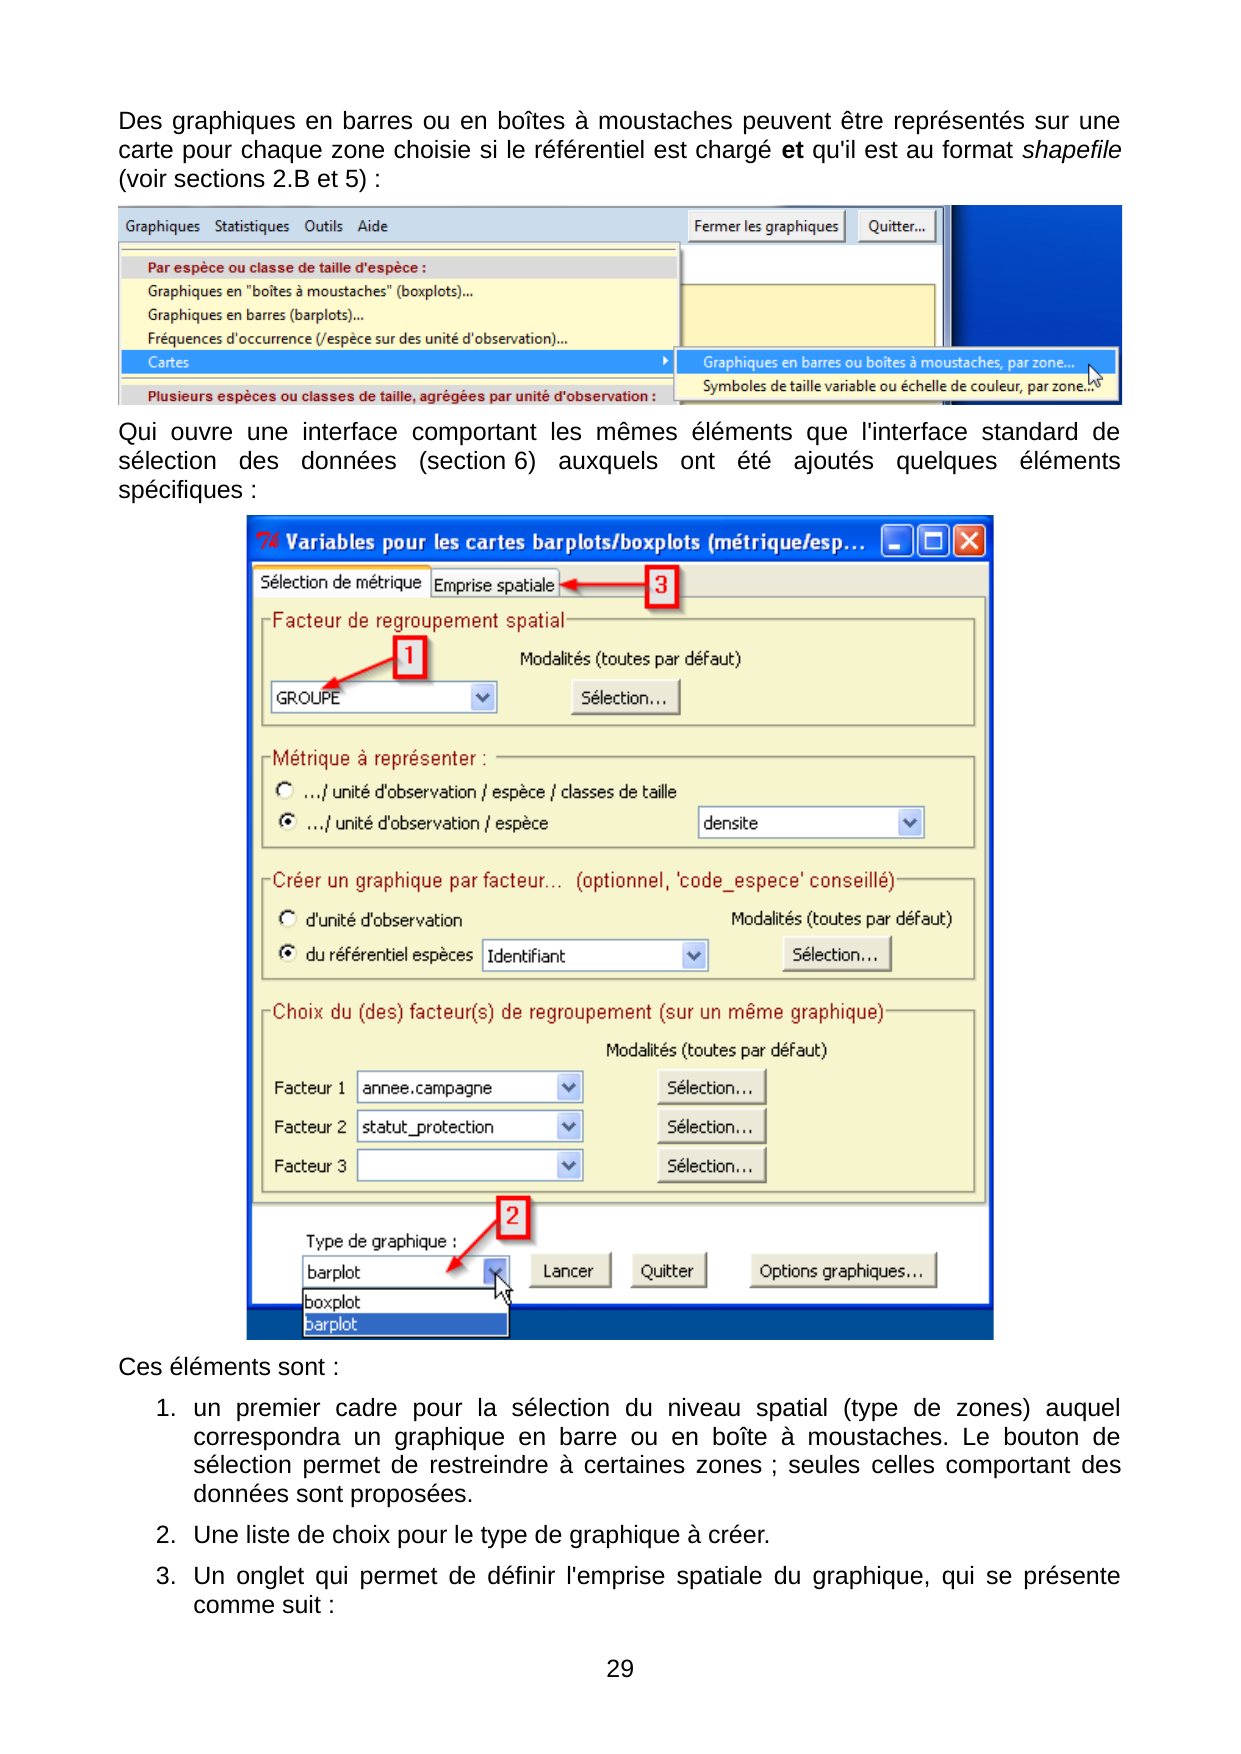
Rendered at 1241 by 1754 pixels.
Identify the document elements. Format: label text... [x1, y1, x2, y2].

text Ces éléments sont : [118, 1352, 1122, 1380]
list Une liste de choix pour le type de graphique à créer. [156, 1520, 1122, 1549]
picture [118, 205, 1123, 405]
text Qui ouvre une interface comportant les mêmes éléments que l'interface standard de sélection des données (section 6) auxquels ont été ajoutés quelques éléments spécifiques : [118, 417, 1122, 503]
text Des graphiques en barres ou en boîtes à moustaches peuvent être représentés sur une carte pour chaque zone choisie si le référentiel est chargé et qu'il est au format shapefile (voir sections 2.B et 5) : [118, 106, 1122, 192]
picture [246, 515, 994, 1340]
list un premier cadre pour la sélection du niveau spatial (type de zones) auquel correspondra un graphique en barre ou en boîte à moustaches. Le bouton de sélection permet de restreindre à certaines zones ; seules celles comportant des données sont proposées. [156, 1393, 1122, 1508]
list Un onglet qui permet de définir l'emprise spatiale du graphique, qui se présente comme suit : [156, 1561, 1122, 1619]
